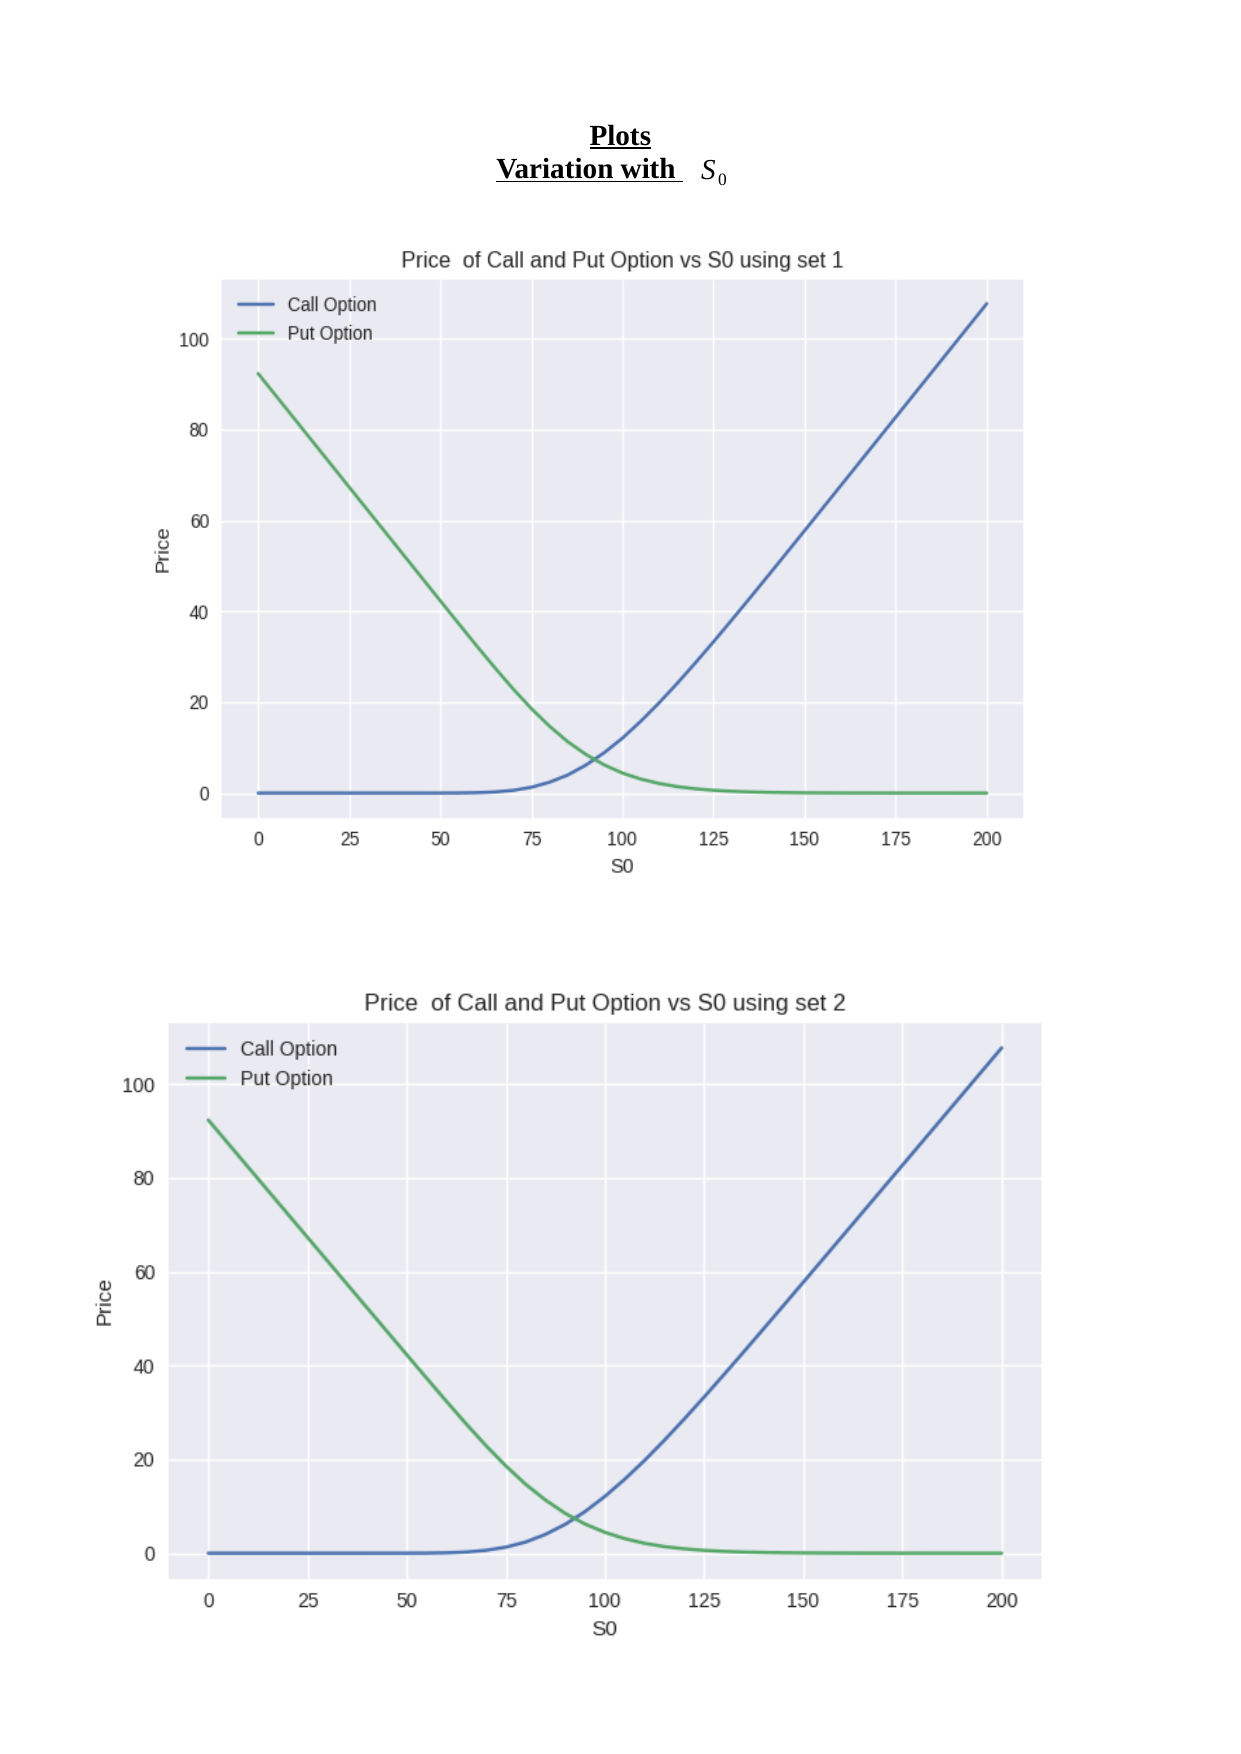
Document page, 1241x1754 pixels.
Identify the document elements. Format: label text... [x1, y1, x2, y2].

picture [143, 205, 1066, 881]
picture [83, 946, 1088, 1644]
text Plots [118, 118, 1122, 152]
text Variation with [118, 152, 1122, 189]
